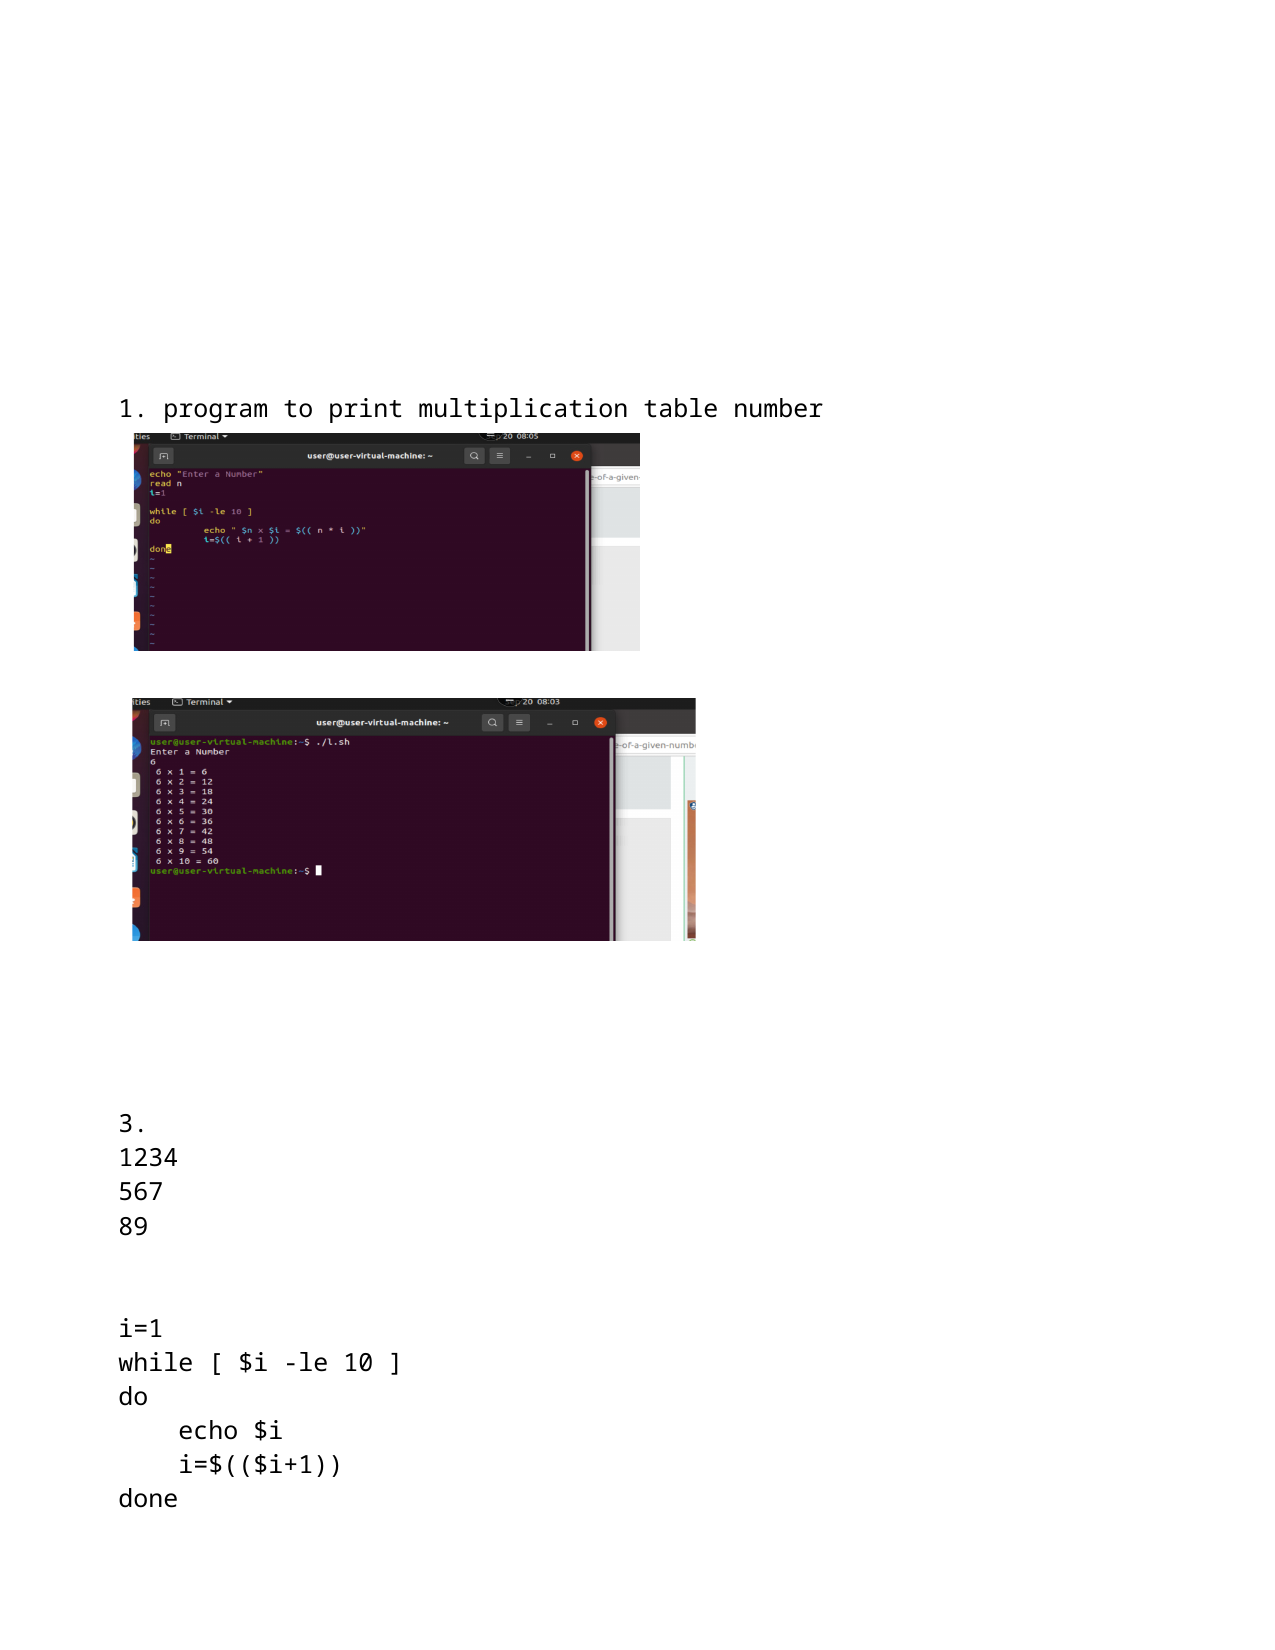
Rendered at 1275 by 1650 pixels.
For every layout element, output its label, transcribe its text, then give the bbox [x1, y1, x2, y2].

text 1. program to print multiplication table number [118, 391, 1157, 425]
text 1234 [118, 1140, 1157, 1174]
text 3. [118, 1106, 1157, 1140]
text i=1 [118, 1310, 1157, 1344]
picture [133, 433, 383, 651]
text while [ $i -le 10 ] [118, 1344, 1157, 1378]
text 89 [118, 1208, 1157, 1242]
text i=$(($i+1)) [118, 1447, 1157, 1481]
text echo $i [118, 1412, 1157, 1447]
text 567 [118, 1174, 1157, 1208]
picture [132, 698, 650, 941]
text do [118, 1378, 1157, 1412]
text done [118, 1481, 1157, 1515]
